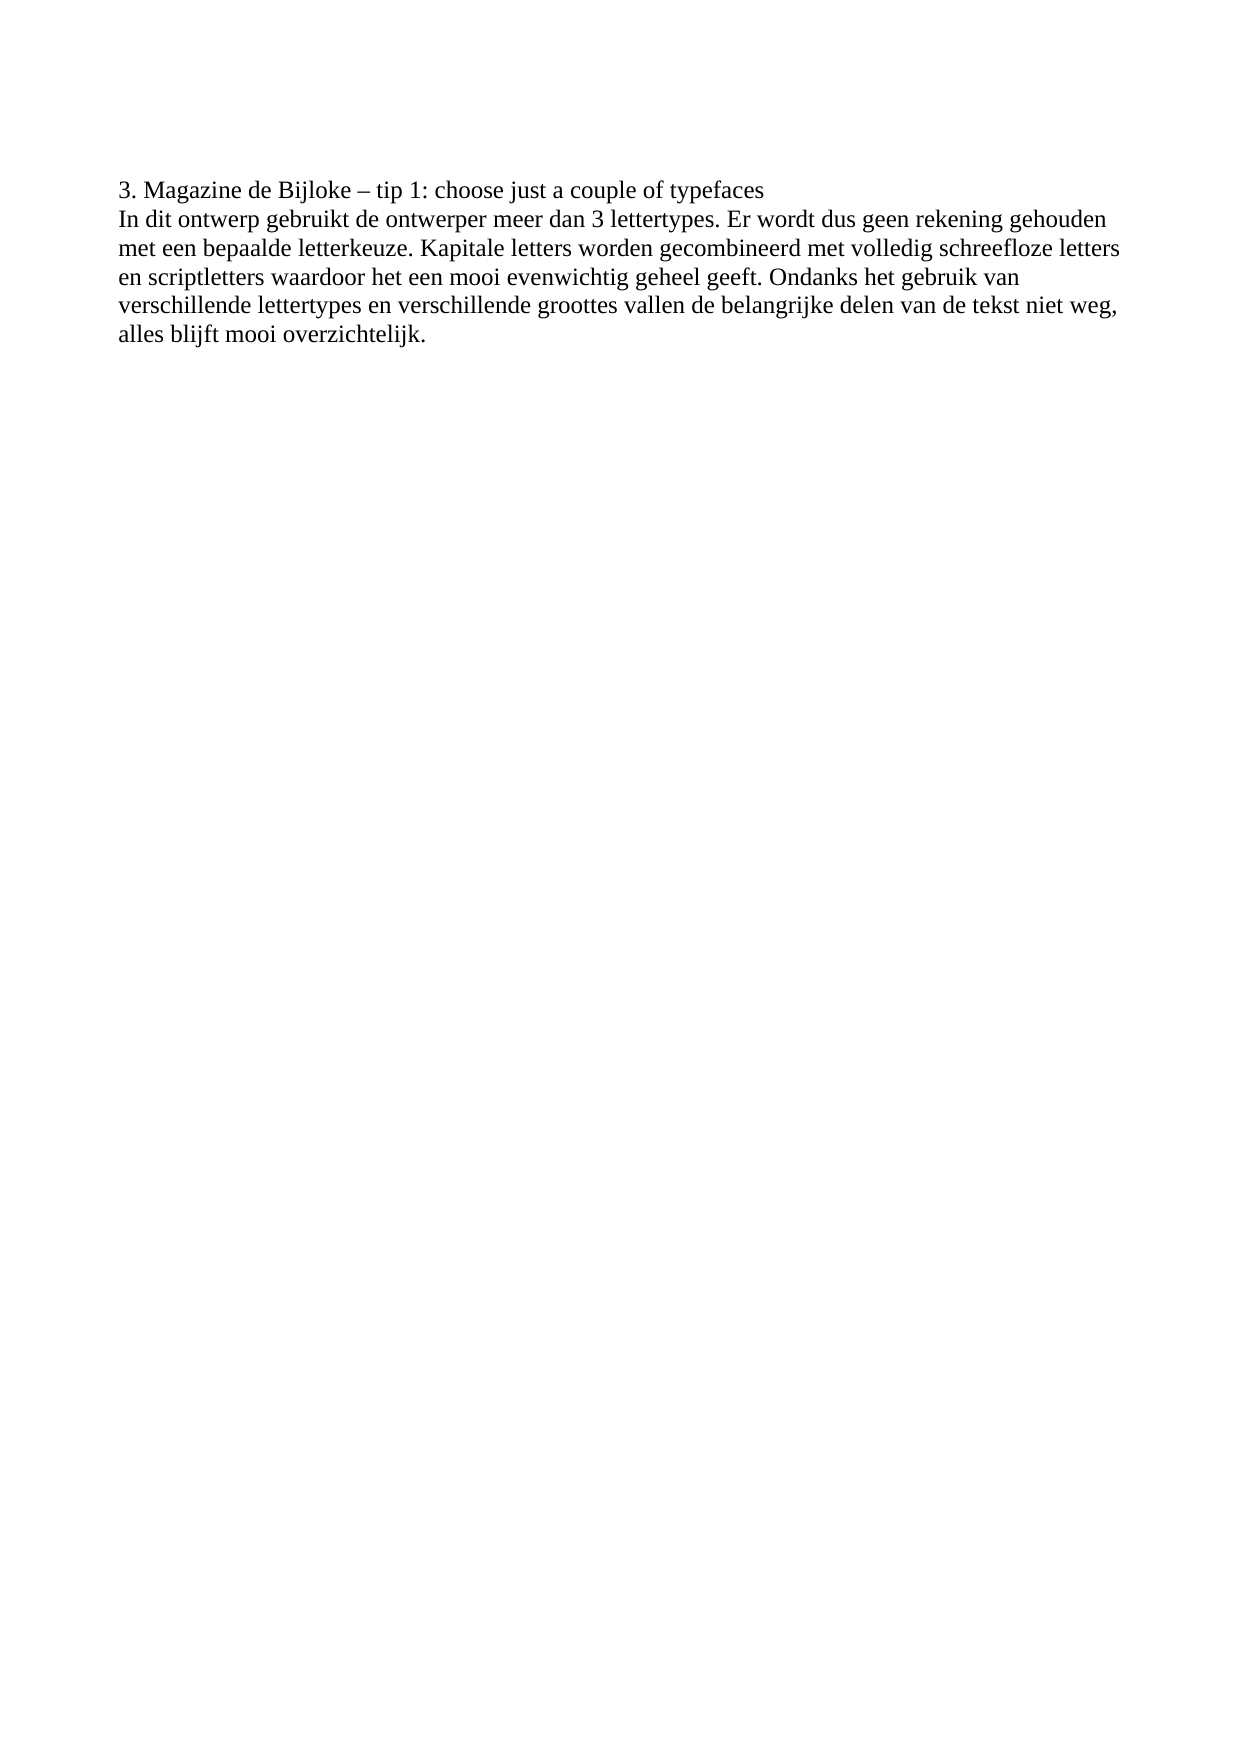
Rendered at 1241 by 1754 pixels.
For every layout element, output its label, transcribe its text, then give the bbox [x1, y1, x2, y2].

text 3. Magazine de Bijloke – tip 1: choose just a couple of typefaces [118, 176, 1122, 204]
text In dit ontwerp gebruikt de ontwerper meer dan 3 lettertypes. Er wordt dus geen rekening gehouden met een bepaalde letterkeuze. Kapitale letters worden gecombineerd met volledig schreefloze letters en scriptletters waardoor het een mooi evenwichtig geheel geeft. Ondanks het gebruik van verschillende lettertypes en verschillende groottes vallen de belangrijke delen van de tekst niet weg, alles blijft mooi overzichtelijk. [118, 204, 1122, 348]
